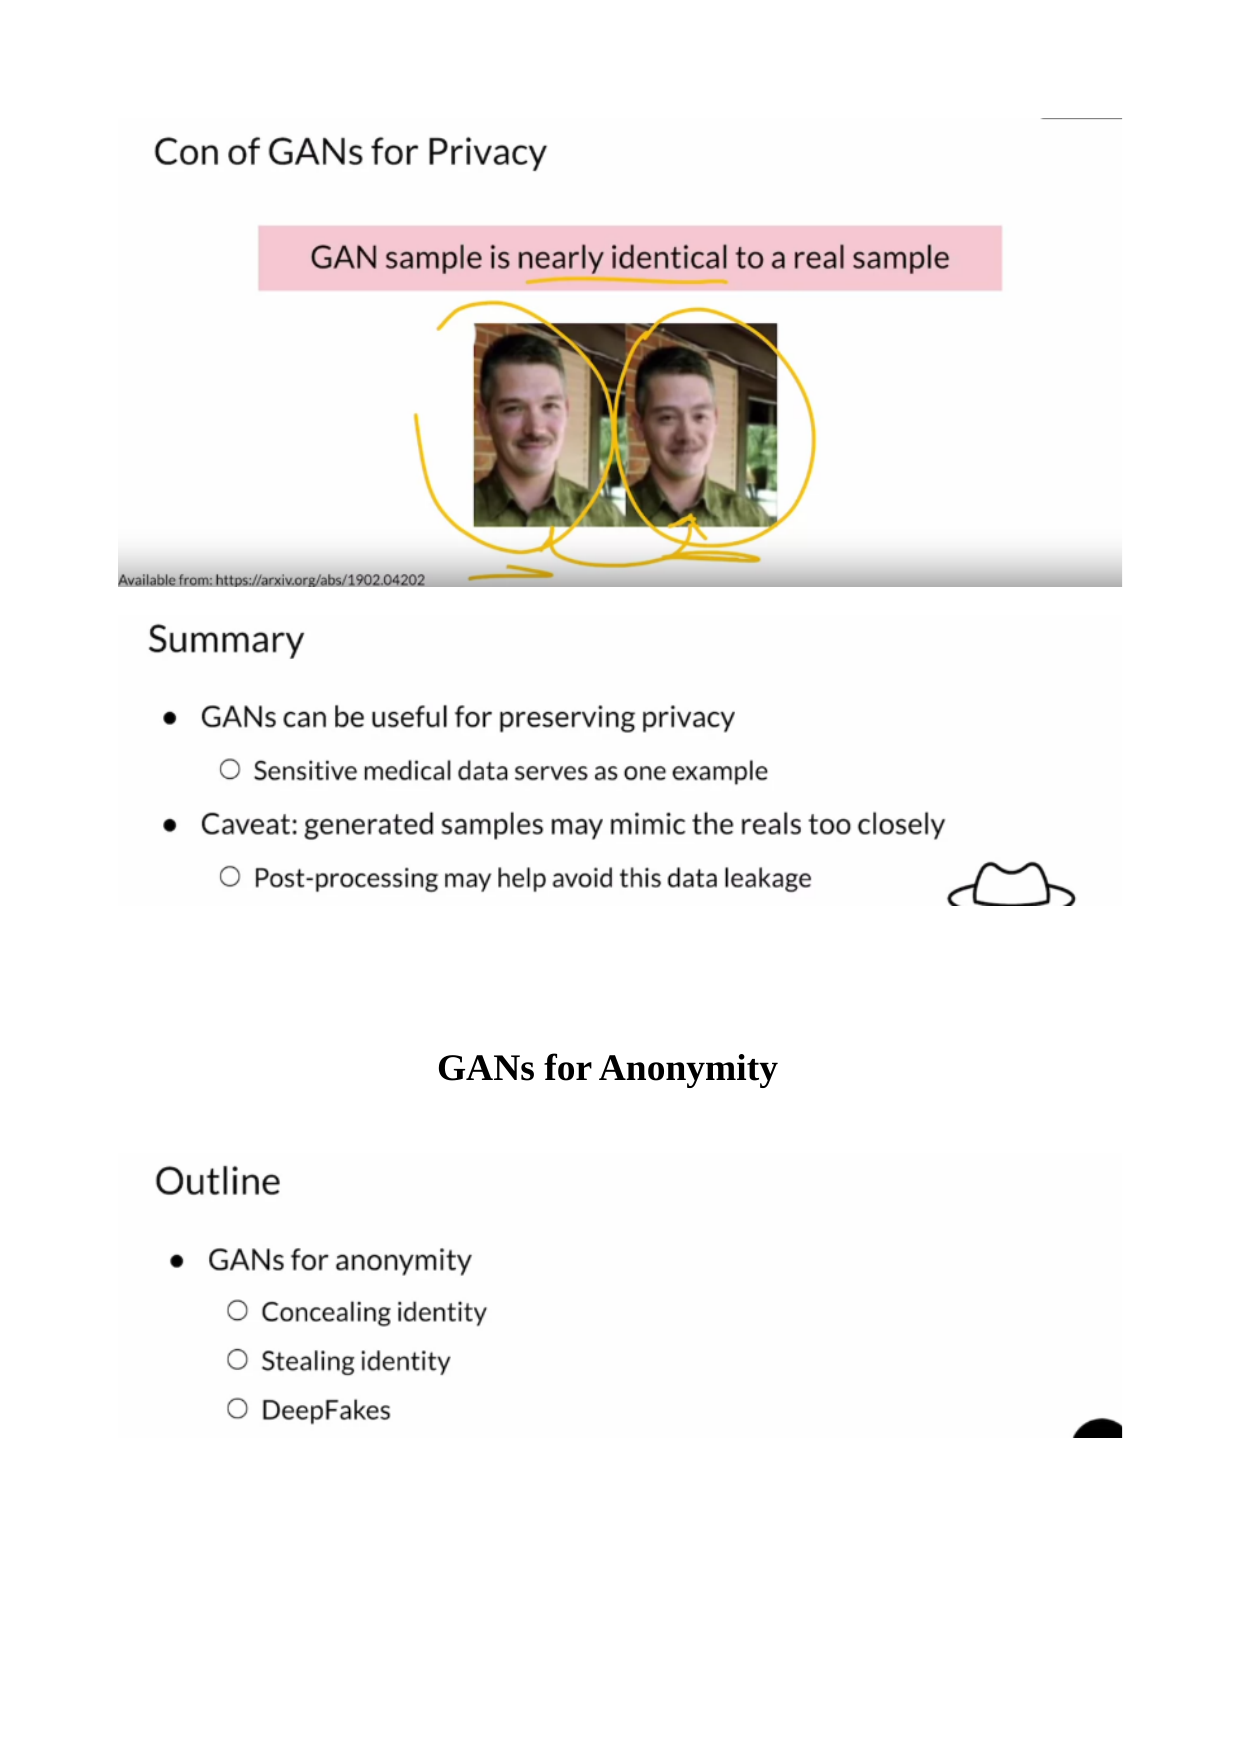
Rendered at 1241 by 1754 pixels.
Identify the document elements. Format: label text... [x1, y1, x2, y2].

subtitle GANs for Anonymity [118, 1046, 1122, 1089]
picture [118, 1153, 1123, 1438]
picture [118, 118, 1123, 587]
picture [118, 615, 1123, 906]
